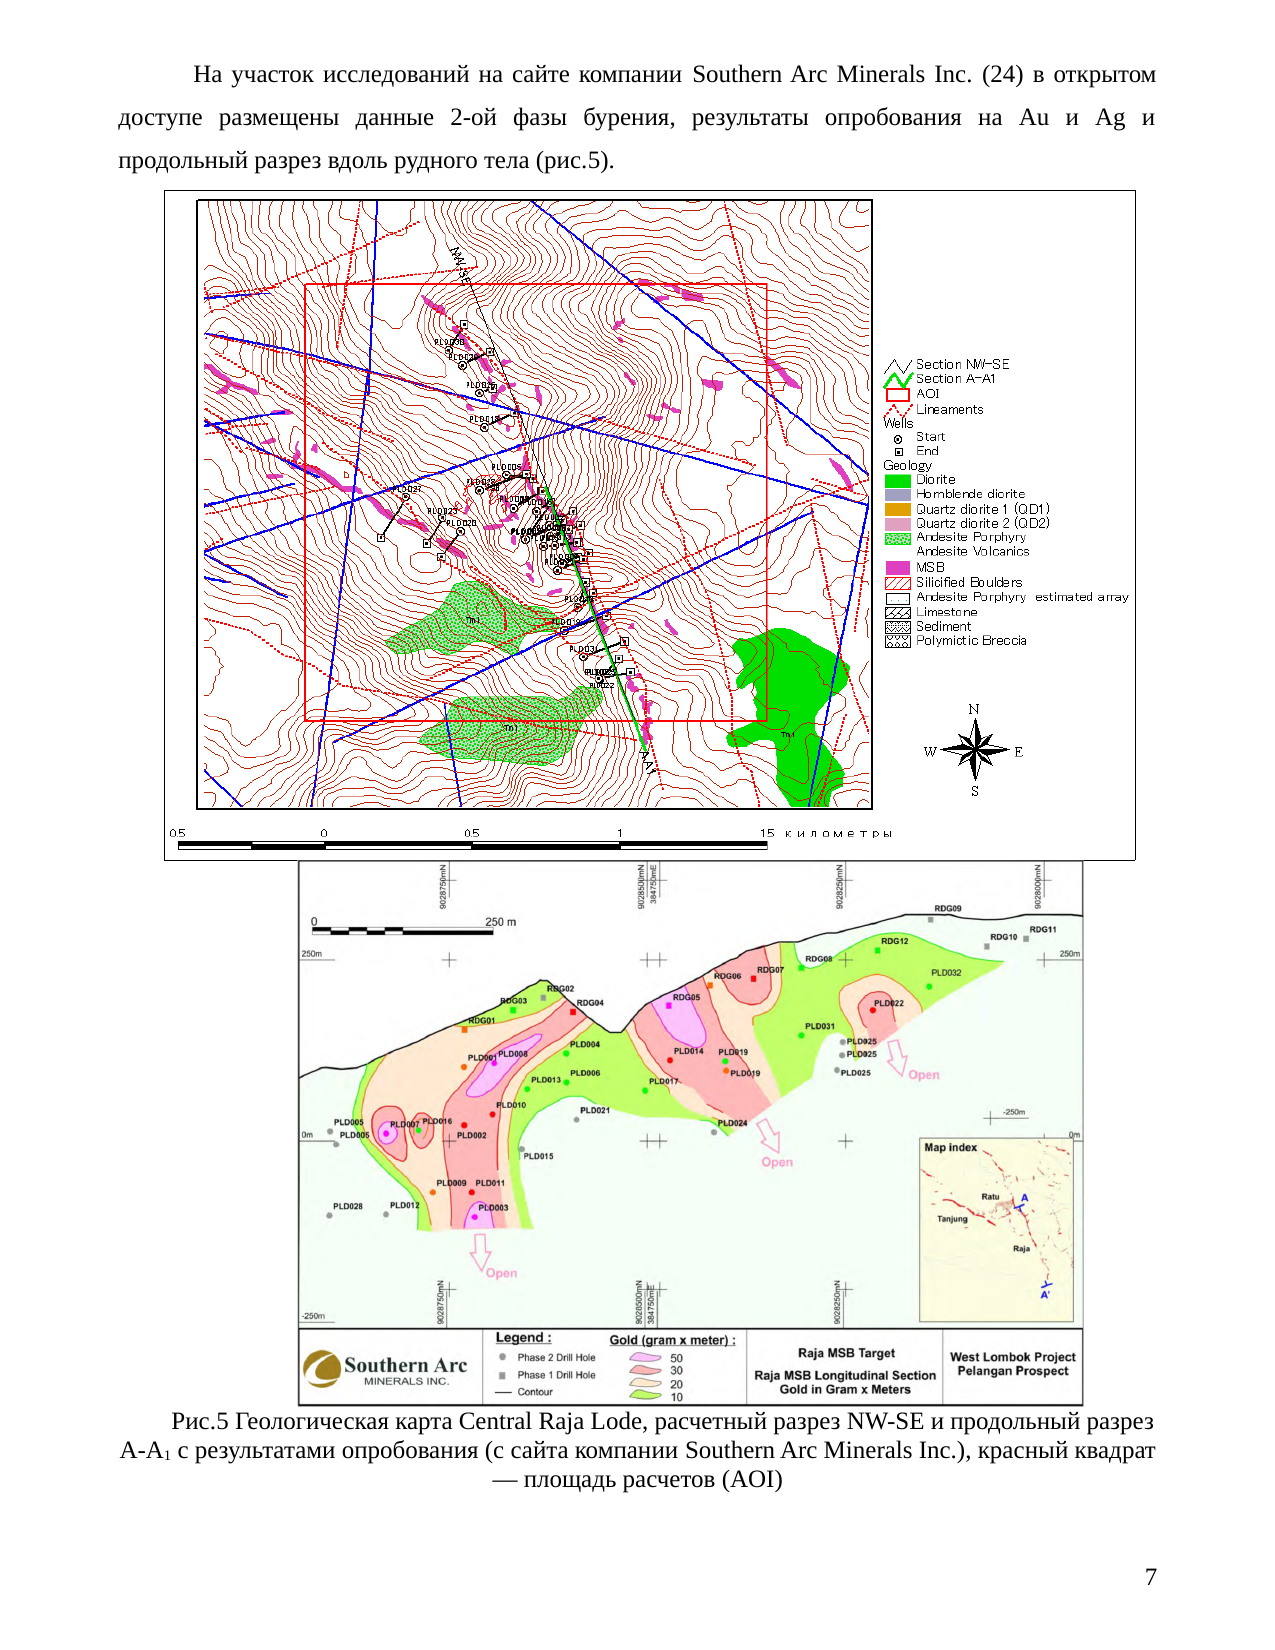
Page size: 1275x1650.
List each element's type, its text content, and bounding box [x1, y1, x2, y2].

picture [167, 193, 1132, 857]
text На участок исследований на сайте компании Southern Arc Minerals Inc. (24) в открытом доступе размещены данные 2-ой фазы бурения, результаты опробования на Au и Ag и продольный разрез вдоль рудного тела (рис.5). [118, 59, 1157, 174]
picture [297, 860, 1084, 1407]
text Рис.5 Геологическая карта Central Raja Lode, расчетный разрез NW-SE и продольный разрез А-А1 с результатами опробования (с сайта компании Southern Arc Minerals Inc.), красный квадрат — площадь расчетов (AOI) [118, 188, 1157, 1493]
